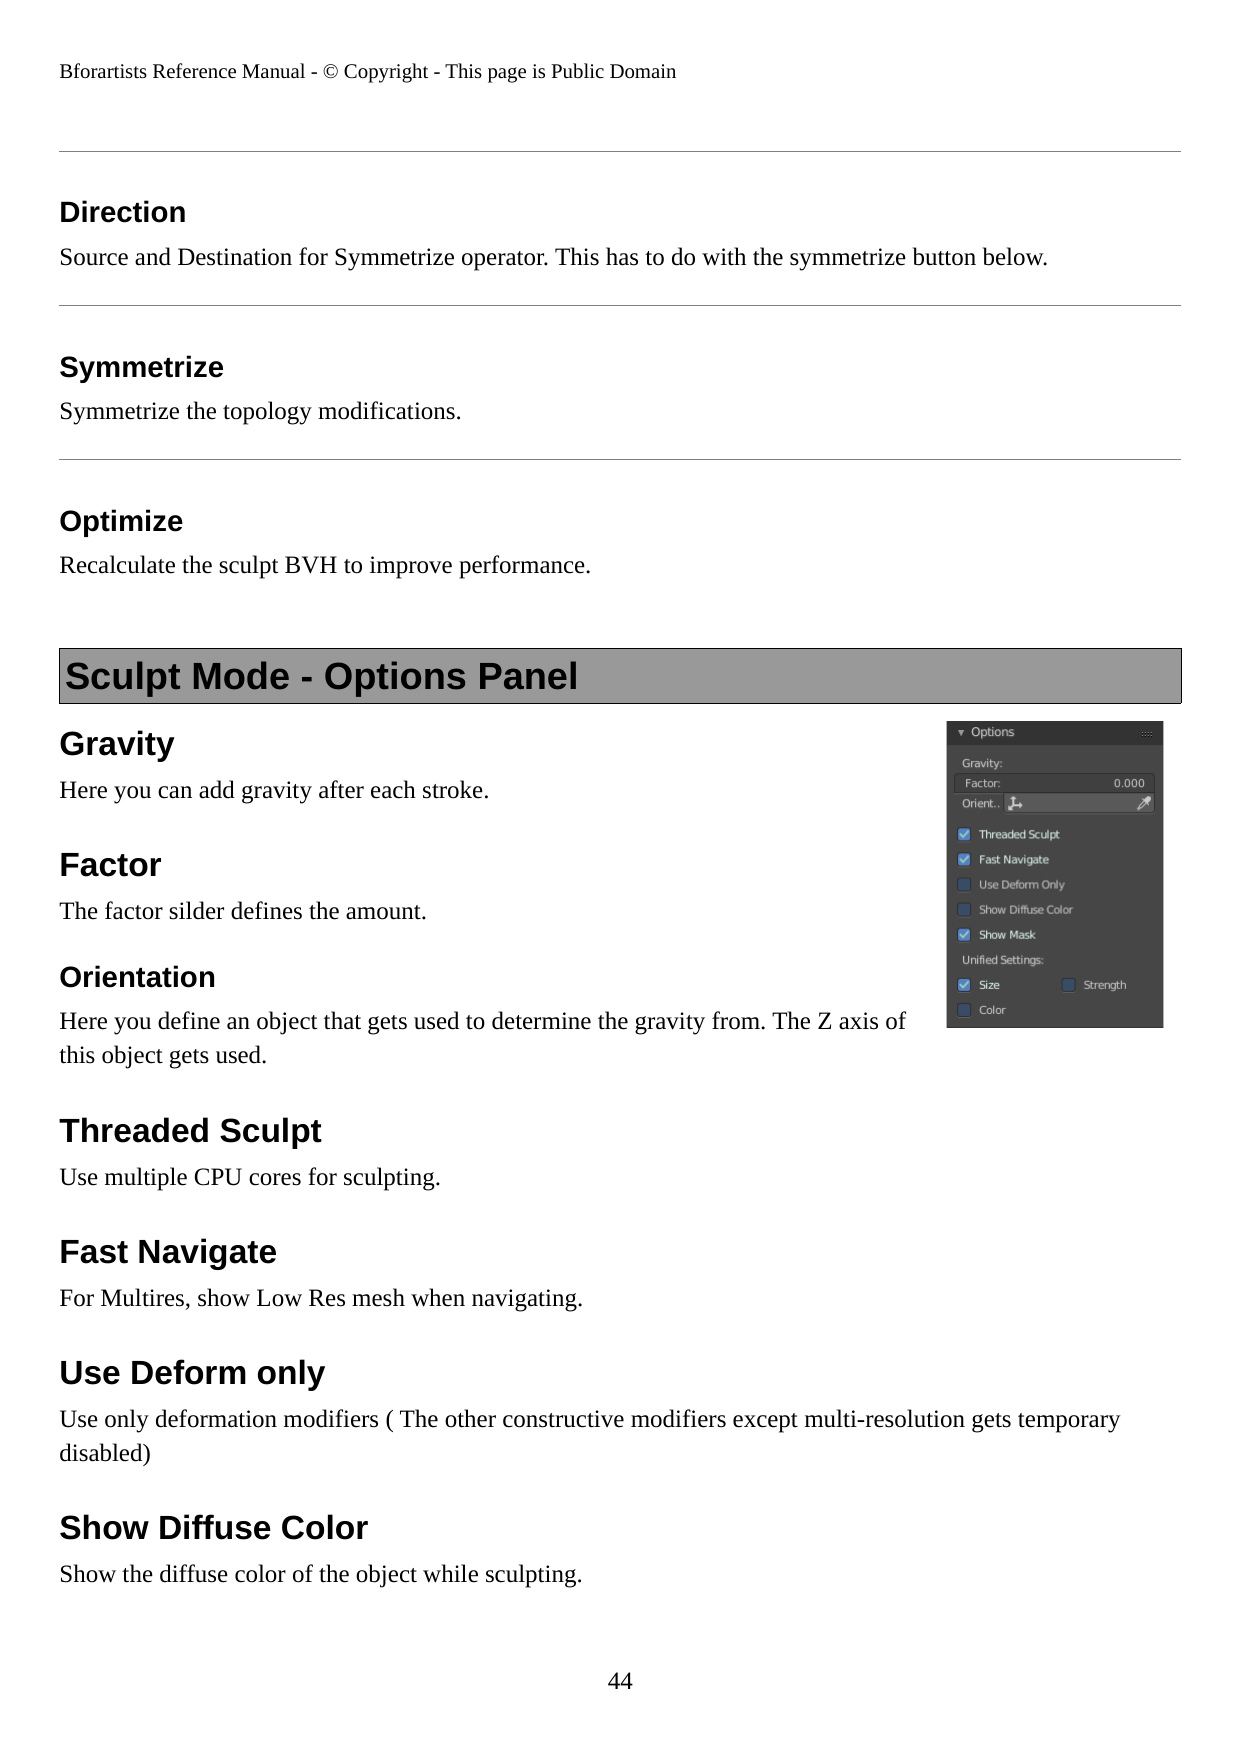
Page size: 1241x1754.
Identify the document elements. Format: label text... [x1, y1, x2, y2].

text Here you define an object that gets used to determine the gravity from. The Z axis of this object gets used. [59, 1006, 1181, 1069]
subtitle [1164, 724, 1181, 763]
subtitle Show Diffuse Color [59, 1508, 1181, 1547]
text Source and Destination for Symmetrize operator. This has to do with the symmetrize button below. [59, 242, 1181, 270]
subtitle Optimize [59, 503, 1181, 537]
subtitle Fast Navigate [59, 1232, 1181, 1270]
table_header Sculpt Mode - Options Panel [60, 649, 1181, 703]
subtitle Use Deform only [59, 1353, 1181, 1391]
subtitle Orientation [59, 960, 946, 994]
subtitle Direction [59, 195, 1181, 229]
text For Multires, show Low Res mesh when navigating. [59, 1283, 1181, 1311]
picture [946, 721, 1164, 1028]
text Here you can add gravity after each stroke. [59, 775, 946, 804]
subtitle [1164, 960, 1181, 994]
text Use only deformation modifiers ( The other constructive modifiers except multi-resolution gets temporary disabled) [59, 1404, 1181, 1467]
subtitle Gravity [59, 724, 946, 763]
subtitle [1164, 845, 1181, 884]
text Use multiple CPU cores for sculpting. [59, 1162, 1181, 1190]
text Recalculate the sculpt BVH to improve performance. [59, 550, 1181, 578]
text The factor silder defines the amount. [59, 896, 946, 925]
text Symmetrize the topology modifications. [59, 396, 1181, 424]
text Show the diffuse color of the object while sculpting. [59, 1559, 1181, 1588]
subtitle Threaded Sculpt [59, 1111, 1181, 1149]
subtitle Factor [59, 845, 946, 884]
subtitle Symmetrize [59, 349, 1181, 383]
